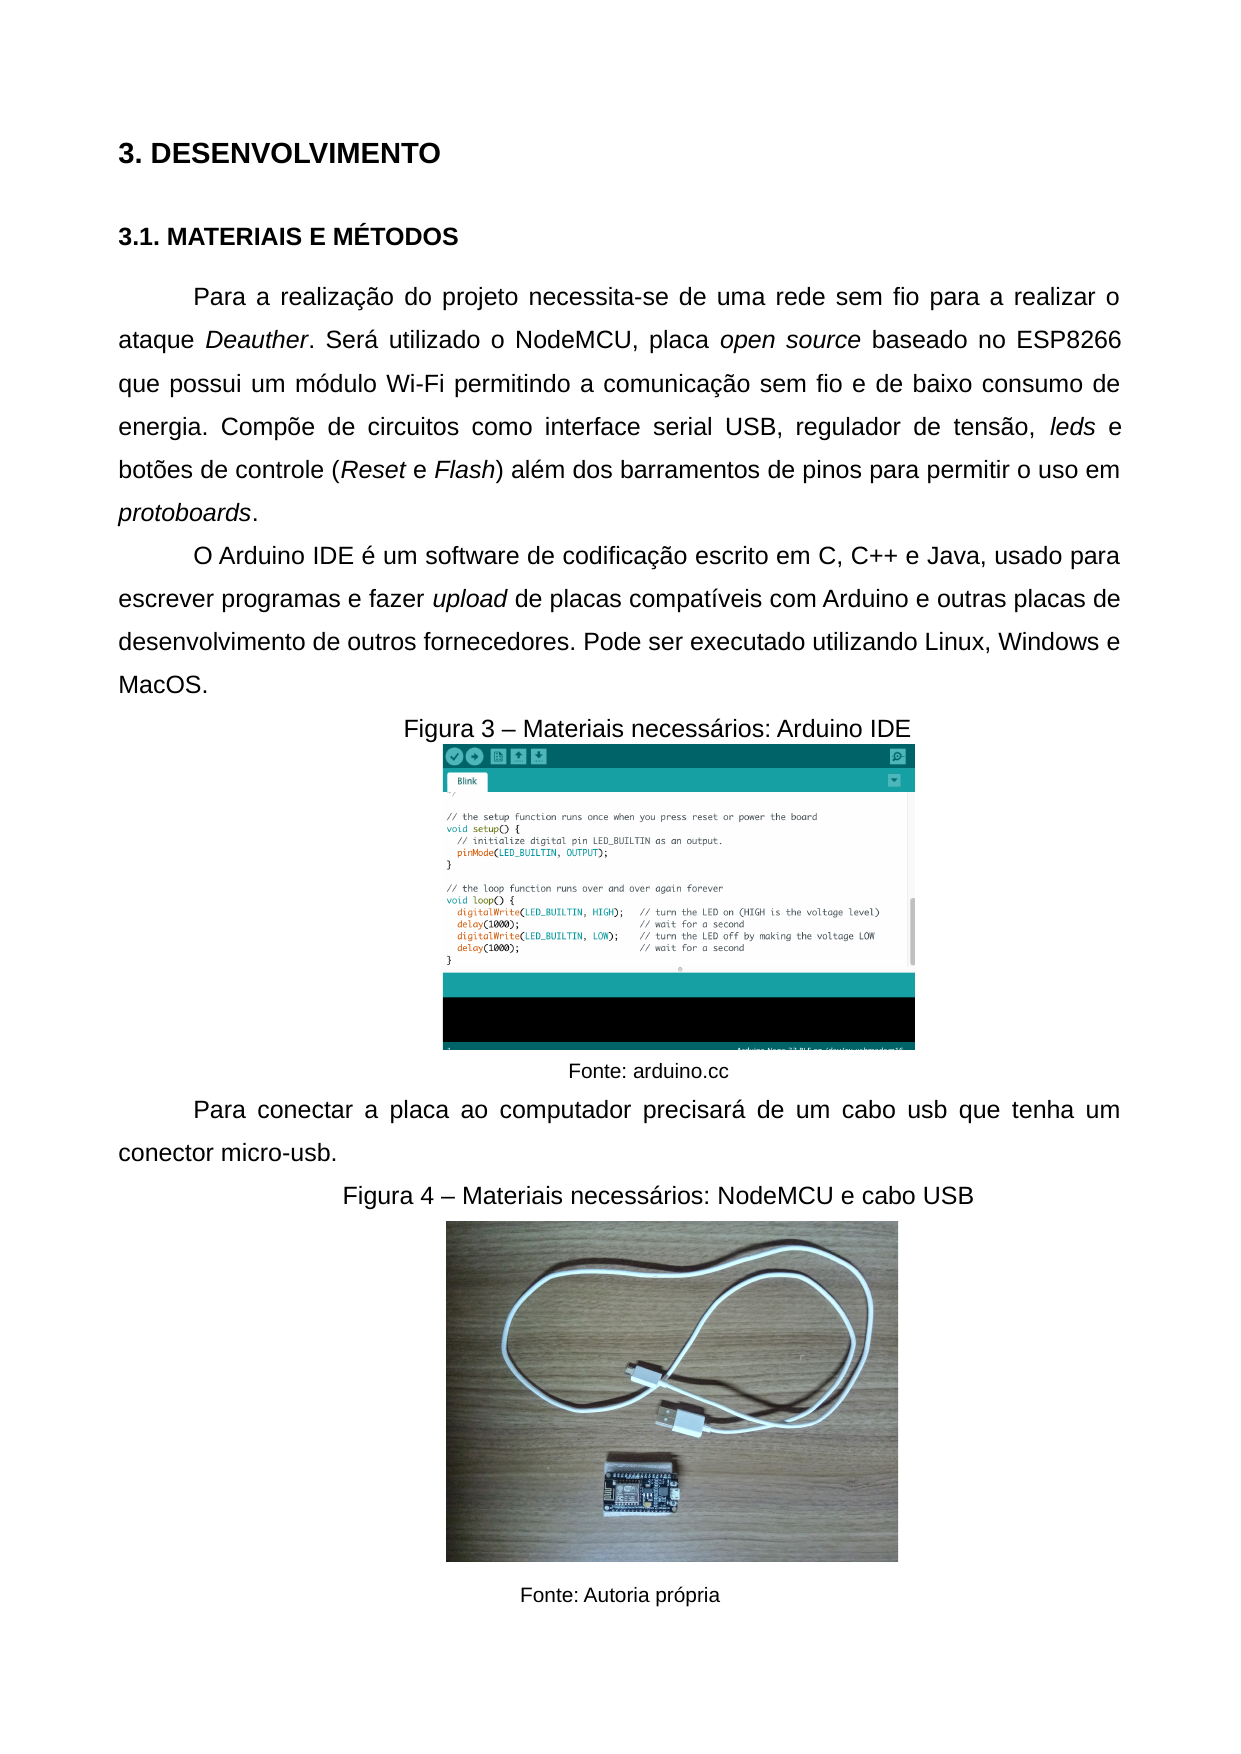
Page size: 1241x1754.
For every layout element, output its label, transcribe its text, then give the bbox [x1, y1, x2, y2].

picture [442, 744, 915, 1050]
subtitle 3.1. MATERIAIS E MÉTODOS [118, 222, 1122, 250]
picture [446, 1221, 899, 1562]
text Fonte: arduino.cc [118, 1059, 1122, 1083]
text Para conectar a placa ao computador precisará de um cabo usb que tenha um conector micro-usb. [118, 1094, 1122, 1166]
text Fonte: Autoria própria [118, 1583, 1122, 1607]
text Para a realização do projeto necessita-se de uma rede sem fio para a realizar o ataque Deauther. Será utilizado o NodeMCU, placa open source baseado no ESP8266 que possui um módulo Wi-Fi permitindo a comunicação sem fio e de baixo consumo de energia. Compõe de circuitos como interface serial USB, regulador de tensão, leds e botões de controle (Reset e Flash) além dos barramentos de pinos para permitir o uso em protoboards. [118, 282, 1122, 527]
subtitle 3. DESENVOLVIMENTO [118, 136, 1122, 169]
text Figura 4 – Materiais necessários: NodeMCU e cabo USB [118, 1181, 1122, 1209]
text O Arduino IDE é um software de codificação escrito em C, C++ e Java, usado para escrever programas e fazer upload de placas compatíveis com Arduino e outras placas de desenvolvimento de outros fornecedores. Pode ser executado utilizando Linux, Windows e MacOS. [118, 541, 1122, 699]
text Figura 3 – Materiais necessários: Arduino IDE [118, 714, 1122, 742]
